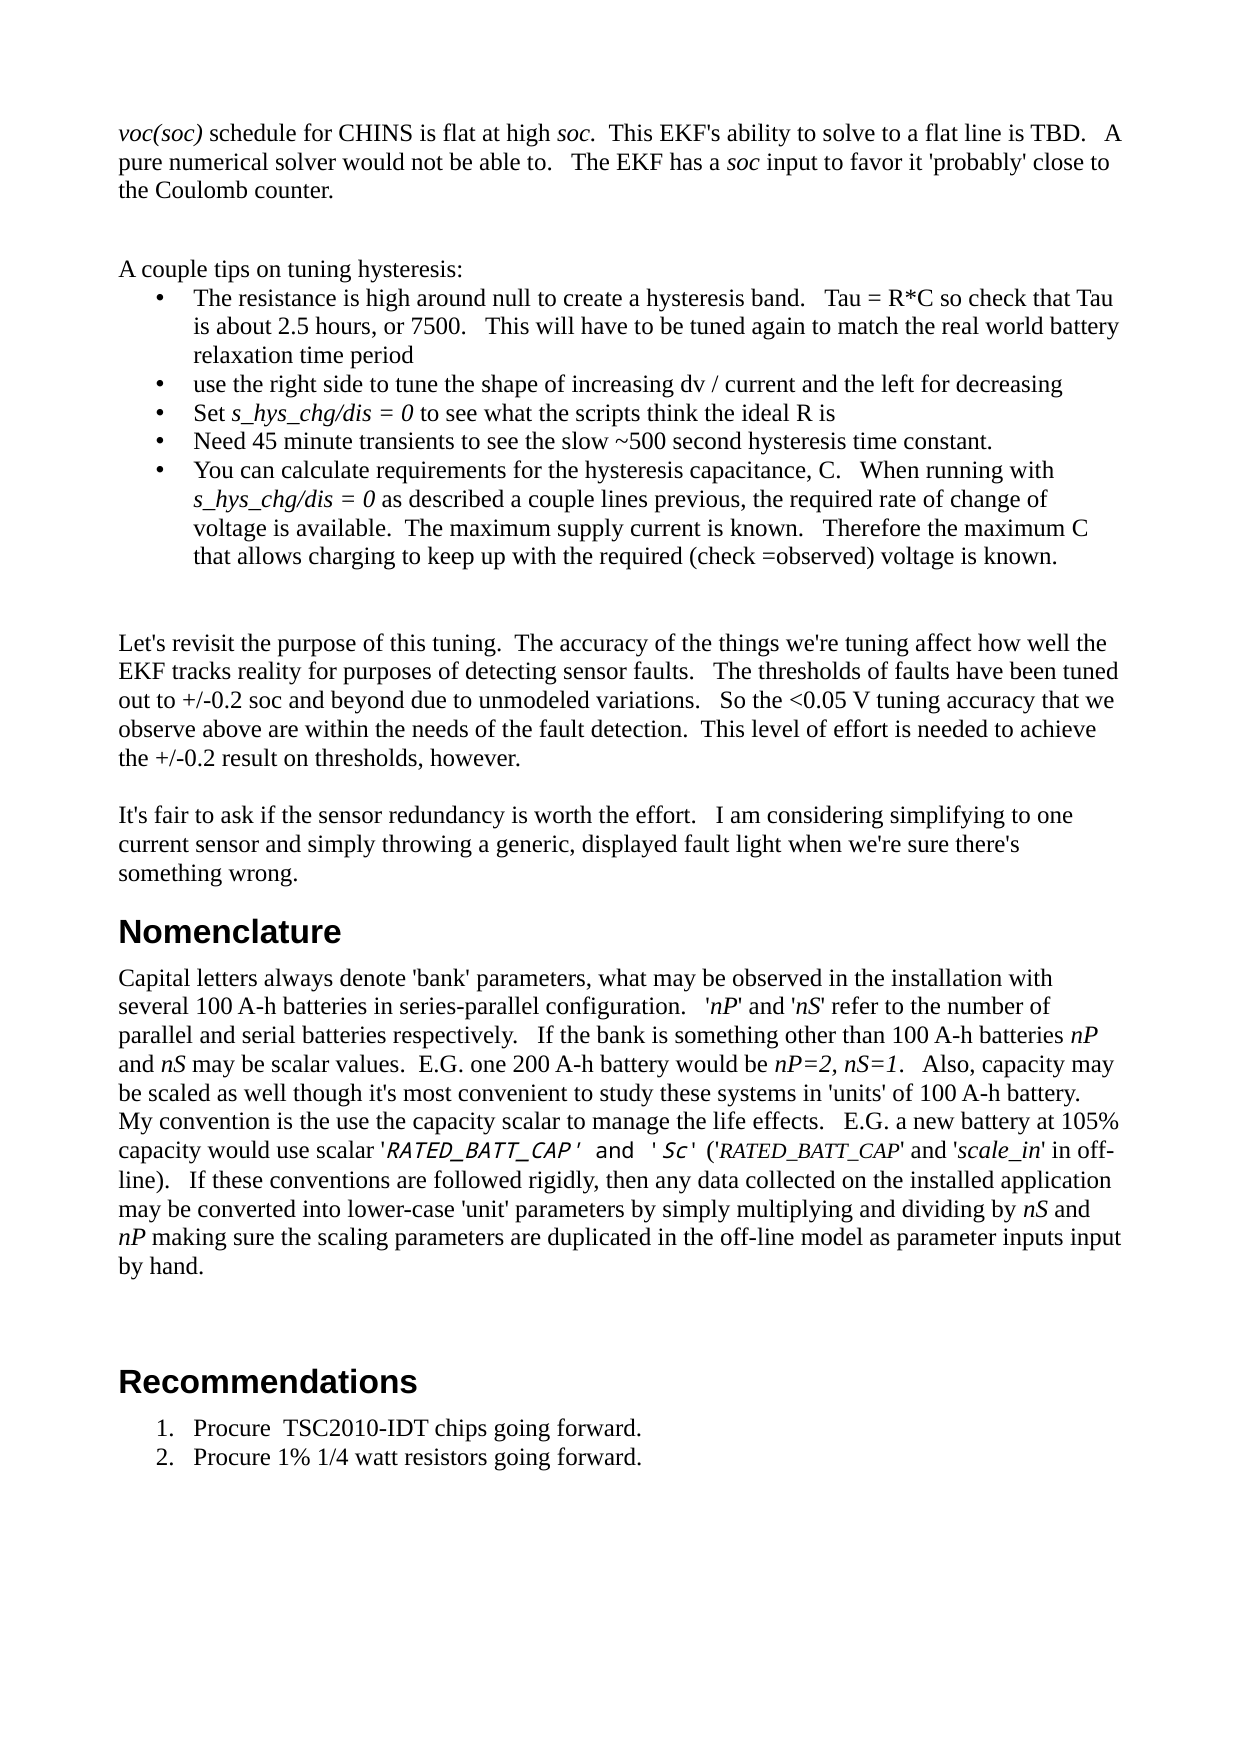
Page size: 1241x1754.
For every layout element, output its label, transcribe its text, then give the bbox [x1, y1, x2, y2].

list Procure 1% 1/4 watt resistors going forward. [156, 1442, 1122, 1471]
text Let's revisit the purpose of this tuning. The accuracy of the things we're tuning affect how well the EKF tracks reality for purposes of detecting sensor faults. The thresholds of faults have been tuned out to +/-0.2 soc and beyond due to unmodeled variations. So the <0.05 V tuning accuracy that we observe above are within the needs of the fault detection. This level of effort is needed to achieve the +/-0.2 result on thresholds, however. [118, 628, 1122, 771]
list Set s_hys_chg/dis = 0 to see what the scripts think the ideal R is [156, 398, 1122, 426]
subtitle Recommendations [118, 1362, 1122, 1401]
list use the right side to tune the shape of increasing dv / current and the left for decreasing [156, 369, 1122, 398]
text A couple tips on tuning hysteresis: [118, 254, 1122, 283]
list Need 45 minute transients to see the slow ~500 second hysteresis time constant. [156, 426, 1122, 455]
list The resistance is high around null to create a hysteresis band. Tau = R*C so check that Tau is about 2.5 hours, or 7500. This will have to be tuned again to match the real world battery relaxation time period [156, 283, 1122, 369]
text It's fair to ask if the sensor redundancy is worth the effort. I am considering simplifying to one current sensor and simply throwing a generic, displayed fault light when we're sure there's something wrong. [118, 800, 1122, 886]
list Procure TSC2010-IDT chips going forward. [156, 1413, 1122, 1442]
subtitle Nomenclature [118, 911, 1122, 950]
list You can calculate requirements for the hysteresis capacitance, C. When running with s_hys_chg/dis = 0 as described a couple lines previous, the required rate of change of voltage is available. The maximum supply current is known. Therefore the maximum C that allows charging to keep up with the required (check =observed) voltage is known. [156, 455, 1122, 570]
text voc(soc) schedule for CHINS is flat at high soc. This EKF's ability to solve to a flat line is TBD. A pure numerical solver would not be able to. The EKF has a soc input to favor it 'probably' close to the Coulomb counter. [118, 118, 1122, 204]
text Capital letters always denote 'bank' parameters, what may be observed in the installation with several 100 A-h batteries in series-parallel configuration. 'nP' and 'nS' refer to the number of parallel and serial batteries respectively. If the bank is something other than 100 A-h batteries nP and nS may be scalar values. E.G. one 200 A-h battery would be nP=2, nS=1. Also, capacity may be scaled as well though it's most convenient to study these systems in 'units' of 100 A-h battery. My convention is the use the capacity scalar to manage the life effects. E.G. a new battery at 105% capacity would use scalar 'RATED_BATT_CAP' and 'Sc' ('RATED_BATT_CAP' and 'scale_in' in off-line). If these conventions are followed rigidly, then any data collected on the installed application may be converted into lower-case 'unit' parameters by simply multiplying and dividing by nS and nP making sure the scaling parameters are duplicated in the off-line model as parameter inputs input by hand. [118, 963, 1122, 1280]
